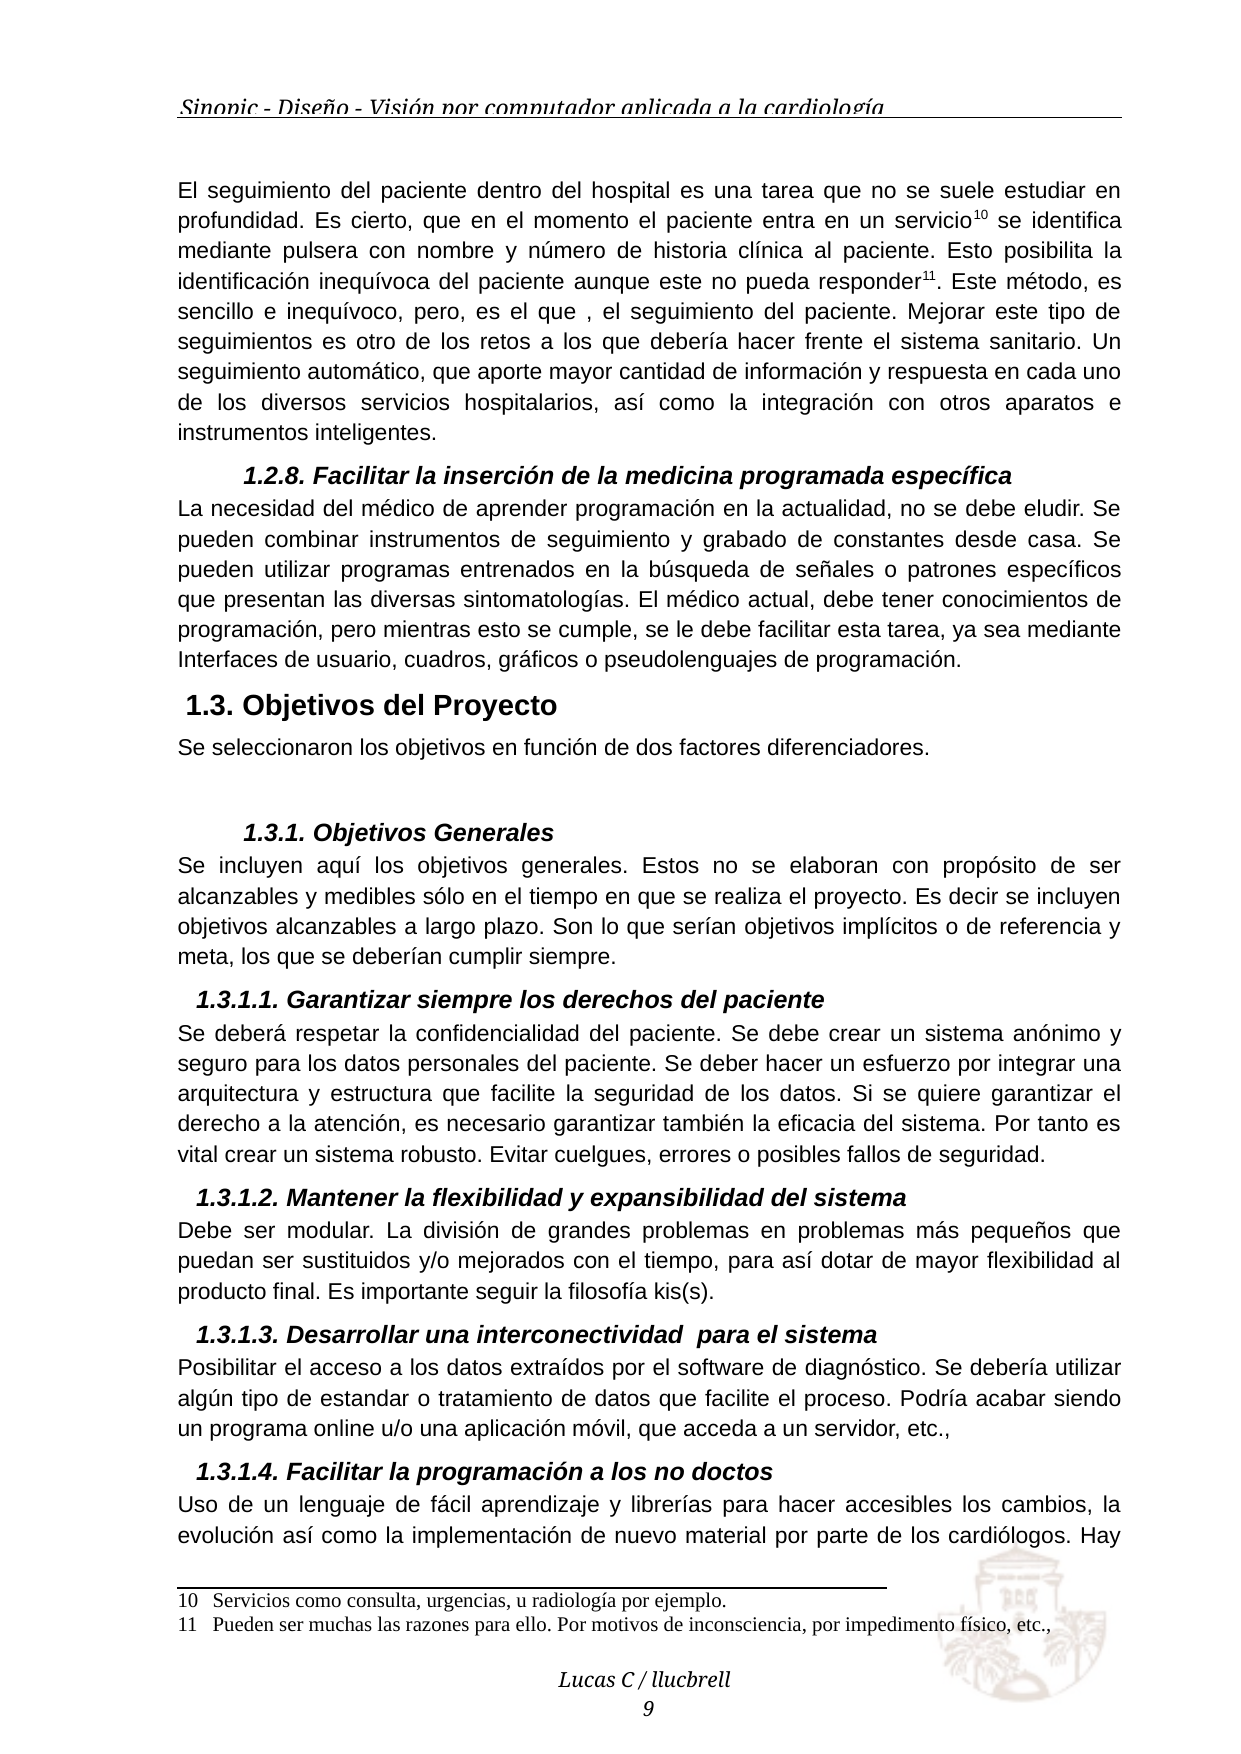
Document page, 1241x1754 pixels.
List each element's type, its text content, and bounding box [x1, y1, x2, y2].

text Servicios como consulta, urgencias, u radiología por ejemplo. [177, 1588, 1122, 1612]
text Pueden ser muchas las razones para ello. Por motivos de inconsciencia, por impedimento físico, etc., [177, 1612, 1122, 1636]
list Facilitar la inserción de la medicina programada específica [177, 461, 1122, 489]
list Se seleccionaron los objetivos en función de dos factores diferenciadores. [177, 734, 1122, 760]
text Se incluyen aquí los objetivos generales. Estos no se elaboran con propósito de ser alcanzables y medibles sólo en el tiempo en que se realiza el proyecto. Es decir se incluyen objetivos alcanzables a largo plazo. Son lo que serían objetivos implícitos o de referencia y meta, los que se deberían cumplir siempre. [177, 852, 1122, 969]
text El seguimiento del paciente dentro del hospital es una tarea que no se suele estudiar en profundidad. Es cierto, que en el momento el paciente entra en un servicio se identifica mediante pulsera con nombre y número de historia clínica al paciente. Esto posibilita la identificación inequívoca del paciente aunque este no pueda responder. Este método, es sencillo e inequívoco, pero, es el que , el seguimiento del paciente. Mejorar este tipo de seguimientos es otro de los retos a los que debería hacer frente el sistema sanitario. Un seguimiento automático, que aporte mayor cantidad de información y respuesta en cada uno de los diversos servicios hospitalarios, así como la integración con otros aparatos e instrumentos inteligentes. [177, 177, 1122, 445]
text Uso de un lenguaje de fácil aprendizaje y librerías para hacer accesibles los cambios, la evolución así como la implementación de nuevo material por parte de los cardiólogos. Hay [177, 1491, 1122, 1548]
text Debe ser modular. La división de grandes problemas en problemas más pequeños que puedan ser sustituidos y/o mejorados con el tiempo, para así dotar de mayor flexibilidad al producto final. Es importante seguir la filosofía kis(s). [177, 1217, 1122, 1304]
text Posibilitar el acceso a los datos extraídos por el software de diagnóstico. Se debería utilizar algún tipo de estandar o tratamiento de datos que facilite el proceso. Podría acabar siendo un programa online u/o una aplicación móvil, que acceda a un servidor, etc., [177, 1354, 1122, 1441]
list Mantener la flexibilidad y expansibilidad del sistema [177, 1182, 1122, 1211]
list Desarrollar una interconectividad para el sistema [177, 1319, 1122, 1348]
text La necesidad del médico de aprender programación en la actualidad, no se debe eludir. Se pueden combinar instrumentos de seguimiento y grabado de constantes desde casa. Se pueden utilizar programas entrenados en la búsqueda de señales o patrones específicos que presentan las diversas sintomatologías. El médico actual, debe tener conocimientos de programación, pero mientras esto se cumple, se le debe facilitar esta tarea, ya sea mediante Interfaces de usuario, cuadros, gráficos o pseudolenguajes de programación. [177, 495, 1122, 673]
list Objetivos Generales [177, 818, 1122, 846]
list Facilitar la programación a los no doctos [177, 1457, 1122, 1485]
list Objetivos del Proyecto [177, 688, 1122, 722]
text Se deberá respetar la confidencialidad del paciente. Se debe crear un sistema anónimo y seguro para los datos personales del paciente. Se deber hacer un esfuerzo por integrar una arquitectura y estructura que facilite la seguridad de los datos. Si se quiere garantizar el derecho a la atención, es necesario garantizar también la eficacia del sistema. Por tanto es vital crear un sistema robusto. Evitar cuelgues, errores o posibles fallos de seguridad. [177, 1020, 1122, 1167]
list Garantizar siempre los derechos del paciente [177, 985, 1122, 1014]
